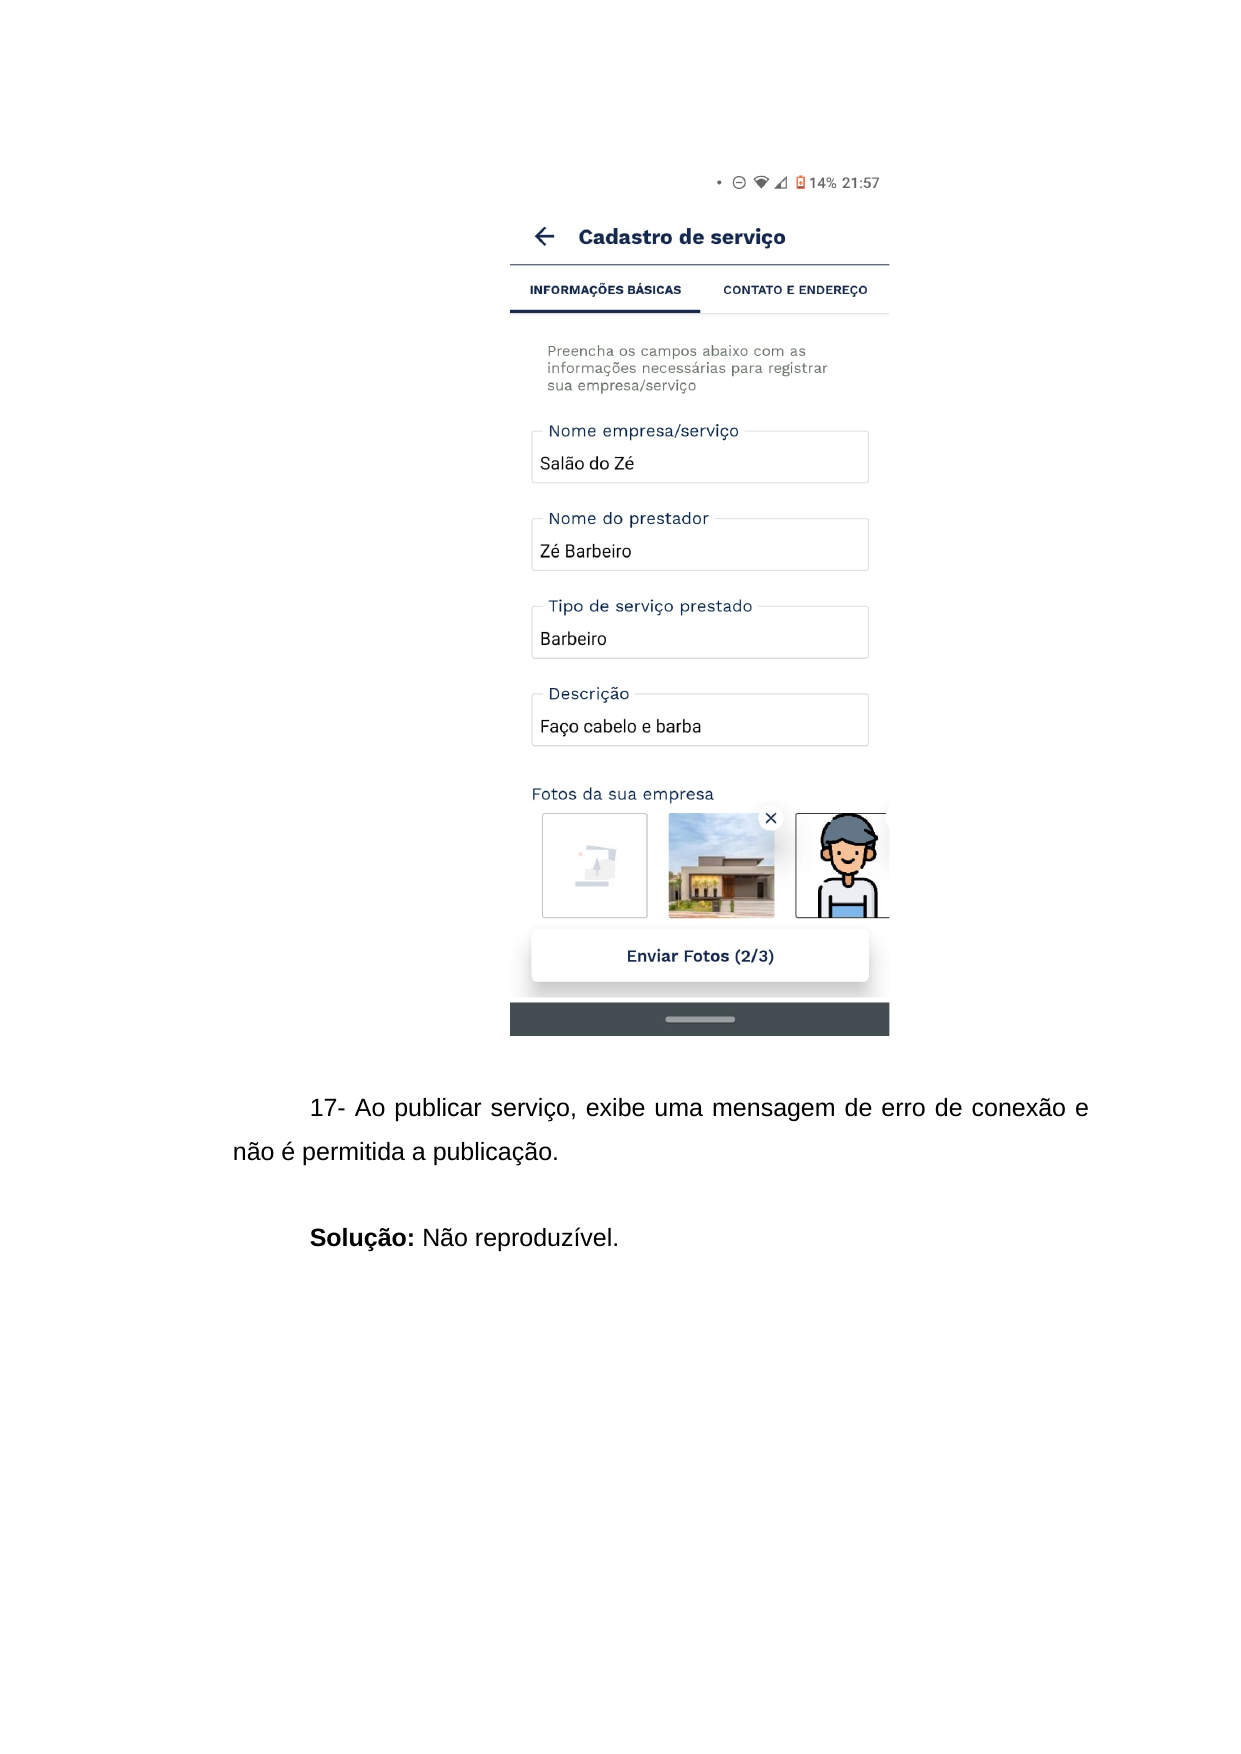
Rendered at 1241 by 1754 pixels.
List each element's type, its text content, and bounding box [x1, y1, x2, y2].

picture [510, 150, 890, 1036]
text 17- Ao publicar serviço, exibe uma mensagem de erro de conexão e não é permitida a publicação. [233, 1093, 1090, 1165]
text Solução: Não reproduzível. [233, 1223, 1090, 1251]
